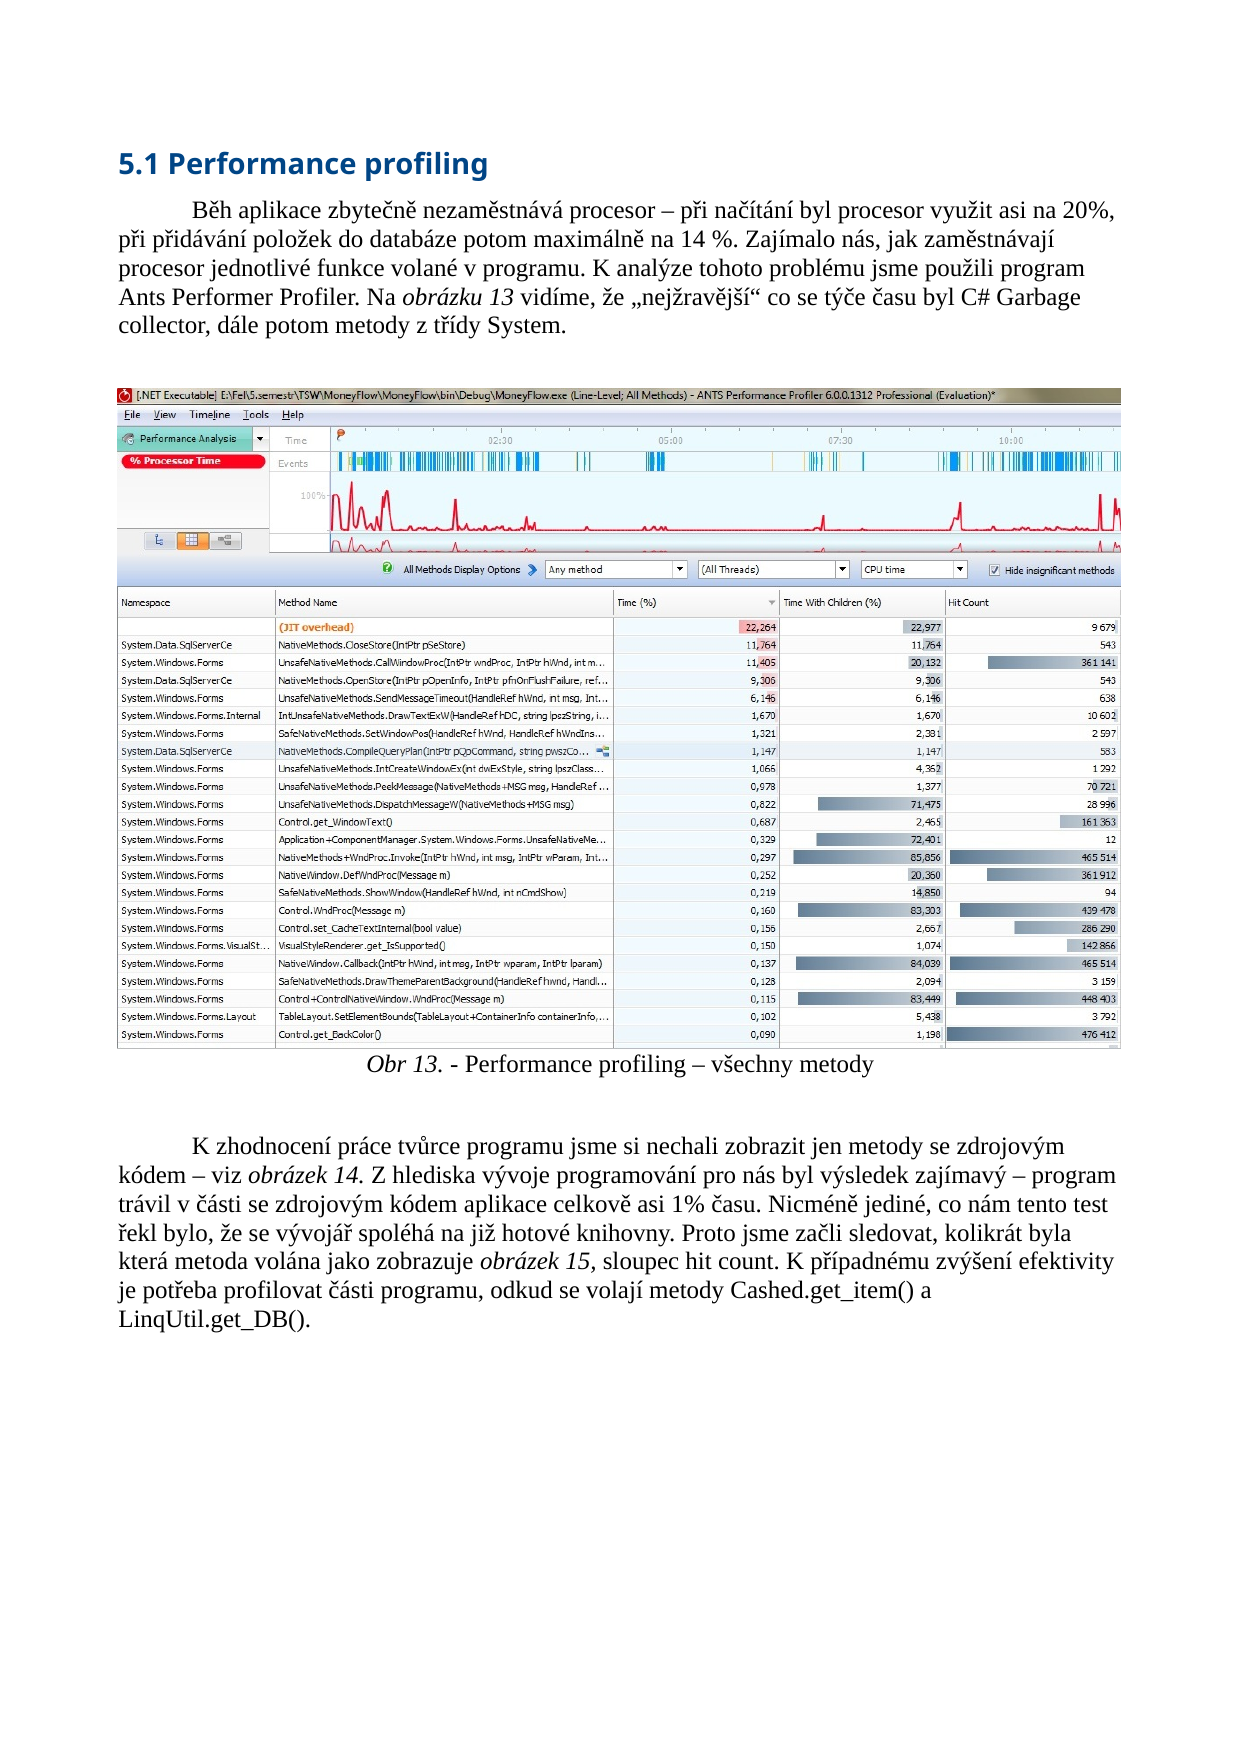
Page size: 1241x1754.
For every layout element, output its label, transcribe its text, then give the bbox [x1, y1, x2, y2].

text K zhodnocení práce tvůrce programu jsme si nechali zobrazit jen metody se zdrojovým kódem – viz obrázek 14. Z hlediska vývoje programování pro nás byl výsledek zajímavý – program trávil v části se zdrojovým kódem aplikace celkově asi 1% času. Nicméně jediné, co nám tento test řekl bylo, že se vývojář spoléhá na již hotové knihovny. Proto jsme začli sledovat, kolikrát byla která metoda volána jako zobrazuje obrázek 15, sloupec hit count. K případnému zvýšení efektivity je potřeba profilovat části programu, odkud se volají metody Cashed.get_item() a LinqUtil.get_DB(). [118, 1131, 1122, 1333]
text Obr 13. - Performance profiling – všechny metody [118, 380, 1122, 1078]
subtitle 5.1 Performance profiling [118, 143, 1122, 183]
picture [117, 388, 1121, 1049]
text Běh aplikace zbytečně nezaměstnává procesor – při načítání byl procesor využit asi na 20%, při přidávání položek do databáze potom maximálně na 14 %. Zajímalo nás, jak zaměstnávají procesor jednotlivé funkce volané v programu. K analýze tohoto problému jsme použili program Ants Performer Profiler. Na obrázku 13 vidíme, že „nejžravější“ co se týče času byl C# Garbage collector, dále potom metody z třídy System. [118, 195, 1122, 368]
